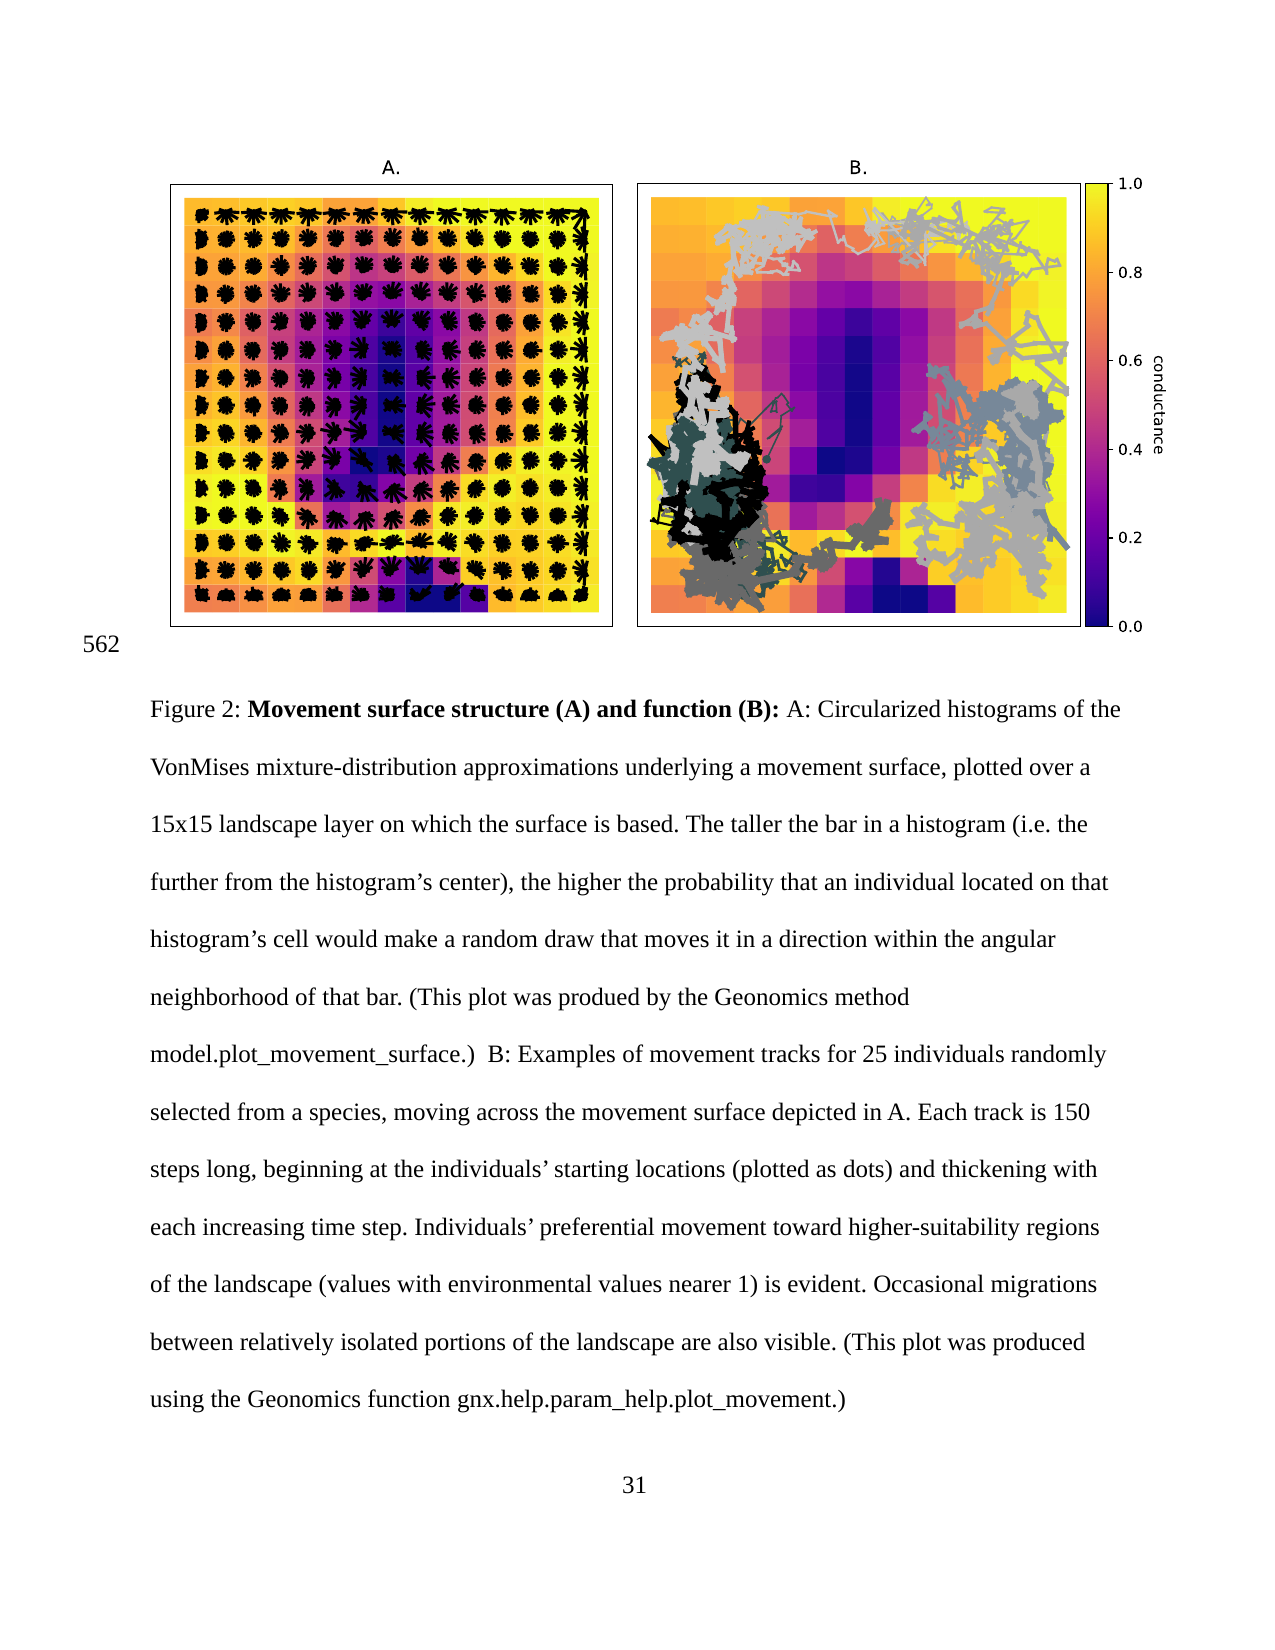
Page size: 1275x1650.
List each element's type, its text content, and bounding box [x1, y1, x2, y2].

text Figure 2: Movement surface structure (A) and function (B): A: Circularized histograms of the VonMises mixture-distribution approximations underlying a movement surface, plotted over a 15x15 landscape layer on which the surface is based. The taller the bar in a histogram (i.e. the further from the histogram’s center), the higher the probability that an individual located on that histogram’s cell would make a random draw that moves it in a direction within the angular neighborhood of that bar. (This plot was produed by the Geonomics method model.plot_movement_surface.) B: Examples of movement tracks for 25 individuals randomly selected from a species, moving across the movement surface depicted in A. Each track is 150 steps long, beginning at the individuals’ starting locations (plotted as dots) and thickening with each increasing time step. Individuals’ preferential movement toward higher-suitability regions of the landscape (values with environmental values nearer 1) is evident. Occasional migrations between relatively isolated portions of the landscape are also visible. (This plot was produced using the Geonomics function gnx.help.param_help.plot_movement.) [150, 694, 1125, 1413]
